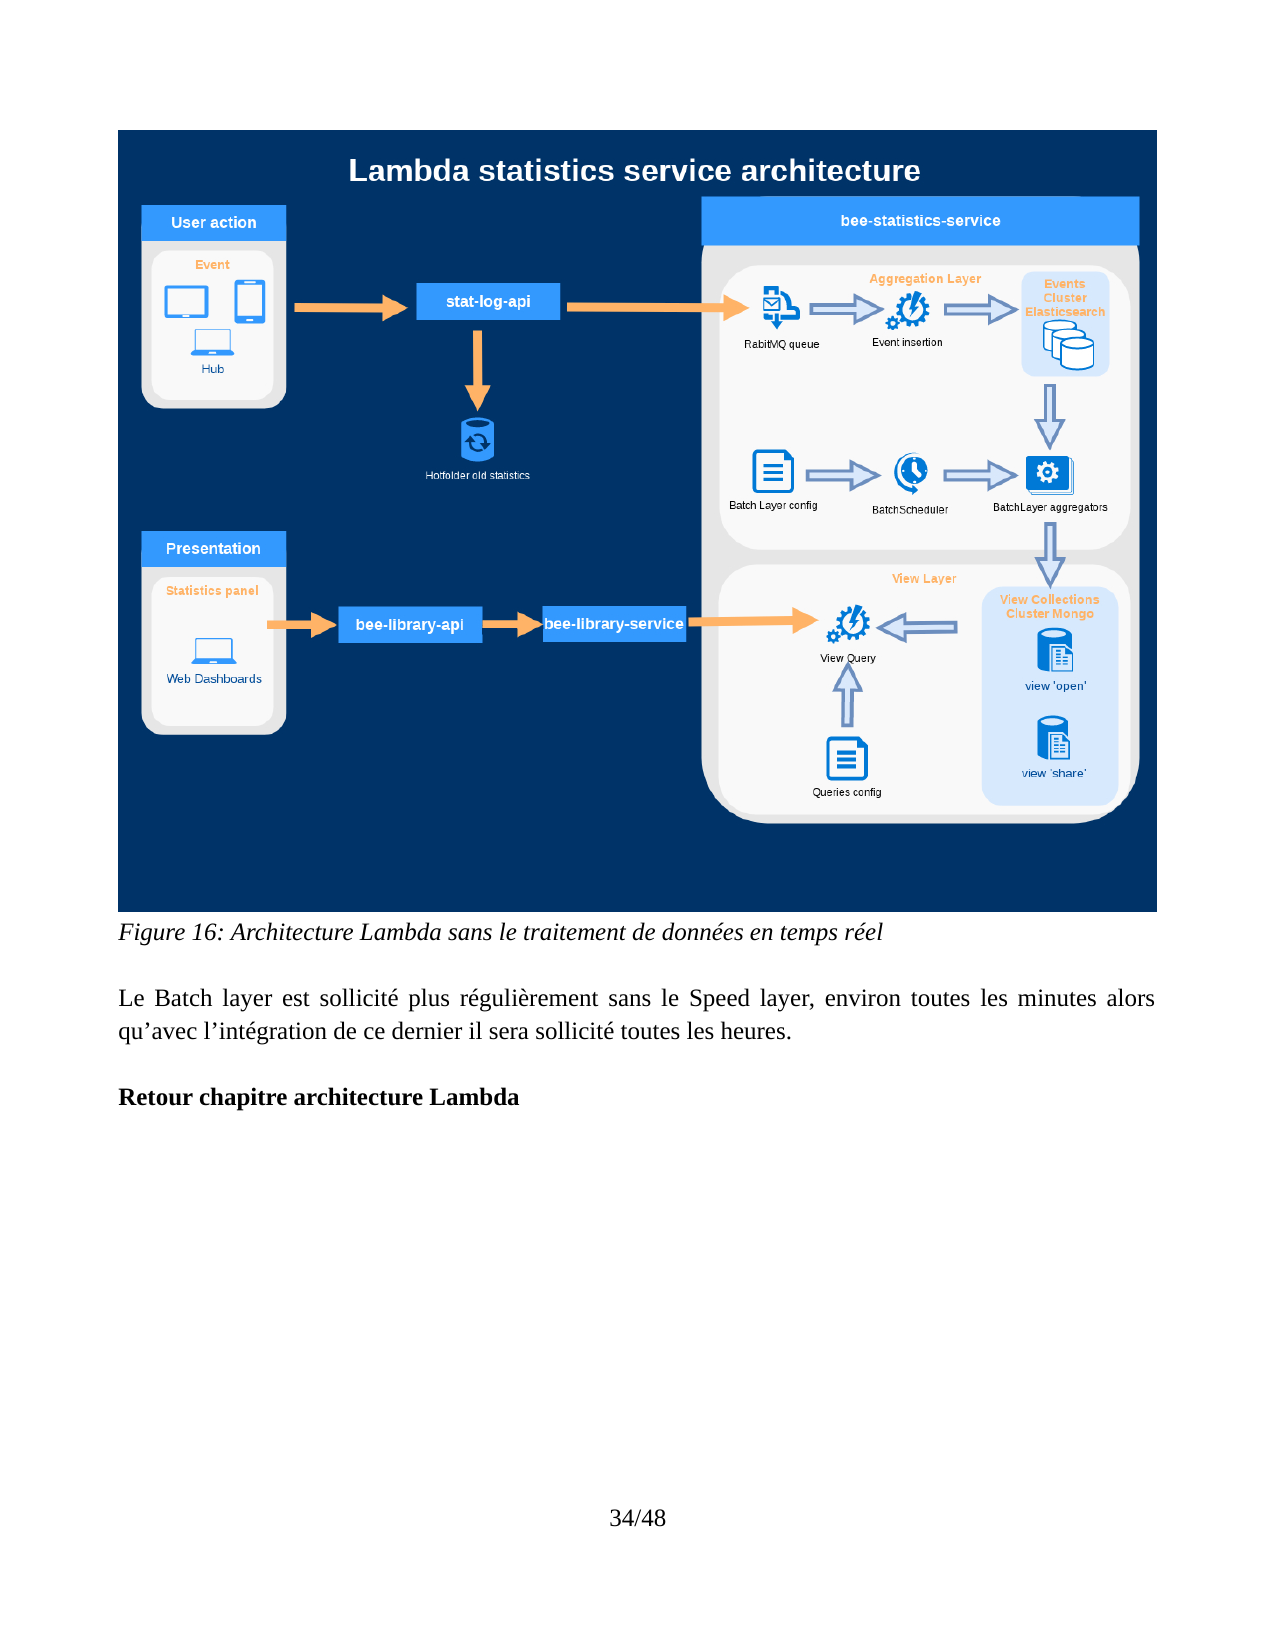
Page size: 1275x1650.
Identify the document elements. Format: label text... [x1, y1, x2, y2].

text Le Batch layer est sollicité plus régulièrement sans le Speed layer, environ toutes les minutes alors qu’avec l’intégration de ce dernier il sera sollicité toutes les heures. [118, 983, 1157, 1044]
text Retour chapitre architecture Lambda [118, 1082, 1157, 1111]
text Figure 16: Architecture Lambda sans le traitement de données en temps réel [118, 912, 1157, 945]
